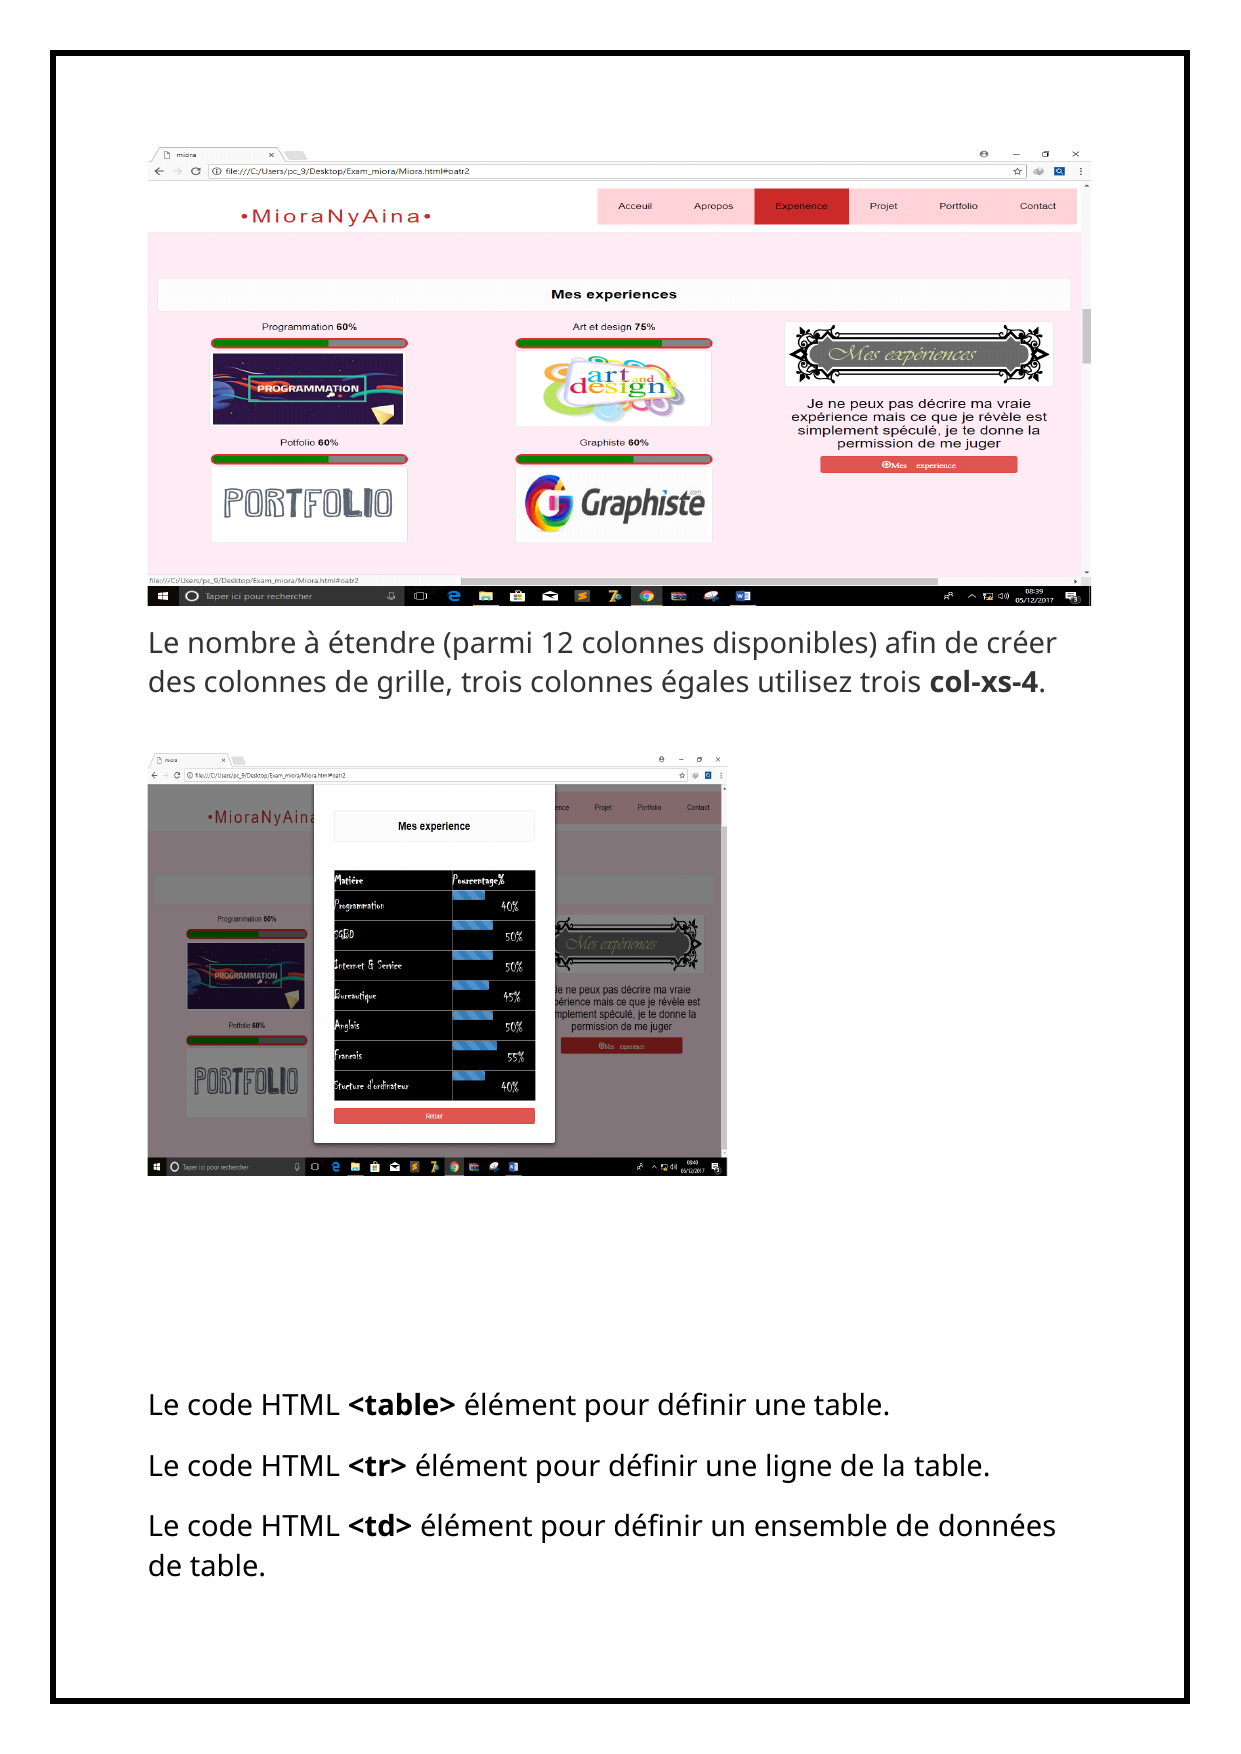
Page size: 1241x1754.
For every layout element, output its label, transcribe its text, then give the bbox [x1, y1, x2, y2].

text Le code HTML <tr> élément pour définir une ligne de la table. [148, 1445, 1093, 1484]
text Le nombre à étendre (parmi 12 colonnes disponibles) afin de créer des colonnes de grille, trois colonnes égales utilisez trois col-xs-4. [148, 622, 1093, 701]
text Le code HTML <table> élément pour définir une table. [148, 1384, 1093, 1424]
text Le code HTML <td> élément pour définir un ensemble de données de table. [148, 1505, 1093, 1585]
